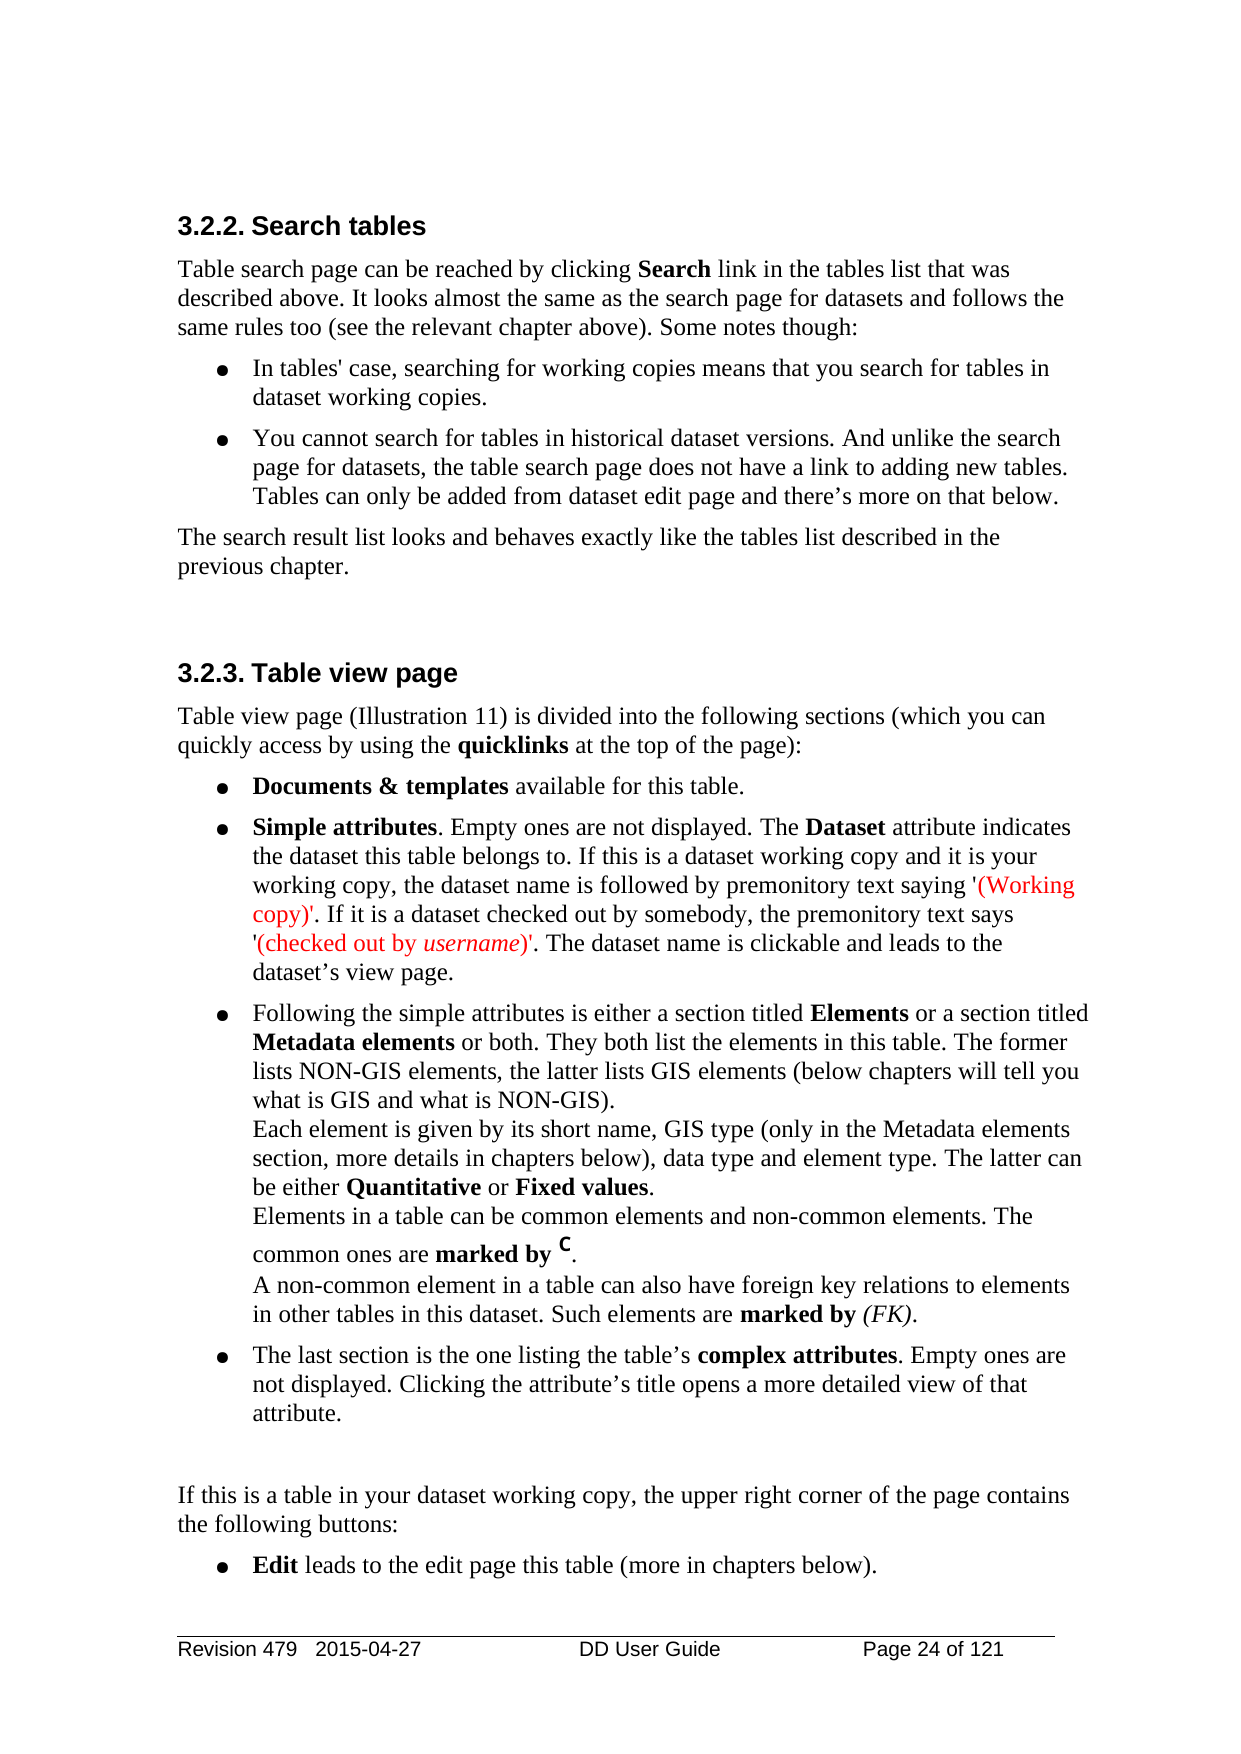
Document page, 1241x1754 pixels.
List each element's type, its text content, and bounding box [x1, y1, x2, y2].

list In tables' case, searching for working copies means that you search for tables in dataset working copies. [215, 353, 1092, 411]
text Table view page (Illustration 11) is divided into the following sections (which you can quickly access by using the quicklinks at the top of the page): [177, 701, 1092, 759]
list Documents & templates available for this table. [215, 771, 1092, 800]
list You cannot search for tables in historical dataset versions. And unlike the search page for datasets, the table search page does not have a link to adding new tables. Tables can only be added from dataset edit page and there’s more on that below. [215, 423, 1092, 510]
text If this is a table in your dataset working copy, the upper right corner of the page contains the following buttons: [177, 1480, 1092, 1538]
text The search result list looks and behaves exactly like the tables list described in the previous chapter. [177, 522, 1092, 580]
list Edit leads to the edit page this table (more in chapters below). [215, 1550, 1092, 1579]
subtitle Search tables [177, 210, 1092, 241]
list Simple attributes. Empty ones are not displayed. The Dataset attribute indicates the dataset this table belongs to. If this is a dataset working copy and it is your working copy, the dataset name is followed by premonitory text saying '(Working copy)'. If it is a dataset checked out by somebody, the premonitory text says '(checked out by username)'. The dataset name is clickable and leads to the dataset’s view page. [215, 812, 1092, 986]
list The last section is the one listing the table’s complex attributes. Empty ones are not displayed. Clicking the attribute’s title opens a more detailed view of that attribute. [215, 1340, 1092, 1427]
list Following the simple attributes is either a section titled Elements or a section titled Metadata elements or both. They both list the elements in this table. The former lists NON-GIS elements, the latter lists GIS elements (below chapters will tell you what is GIS and what is NON-GIS). Each element is given by its short name, GIS type (only in the Metadata elements section, more details in chapters below), data type and element type. The latter can be either Quantitative or Fixed values. Elements in a table can be common elements and non-common elements. The common ones are marked by C. A non-common element in a table can also have foreign key relations to elements in other tables in this dataset. Such elements are marked by (FK). [215, 998, 1092, 1328]
text Table search page can be reached by clicking Search link in the tables list that was described above. It looks almost the same as the search page for datasets and follows the same rules too (see the relevant chapter above). Some notes though: [177, 254, 1092, 341]
subtitle Table view page [177, 657, 1092, 688]
